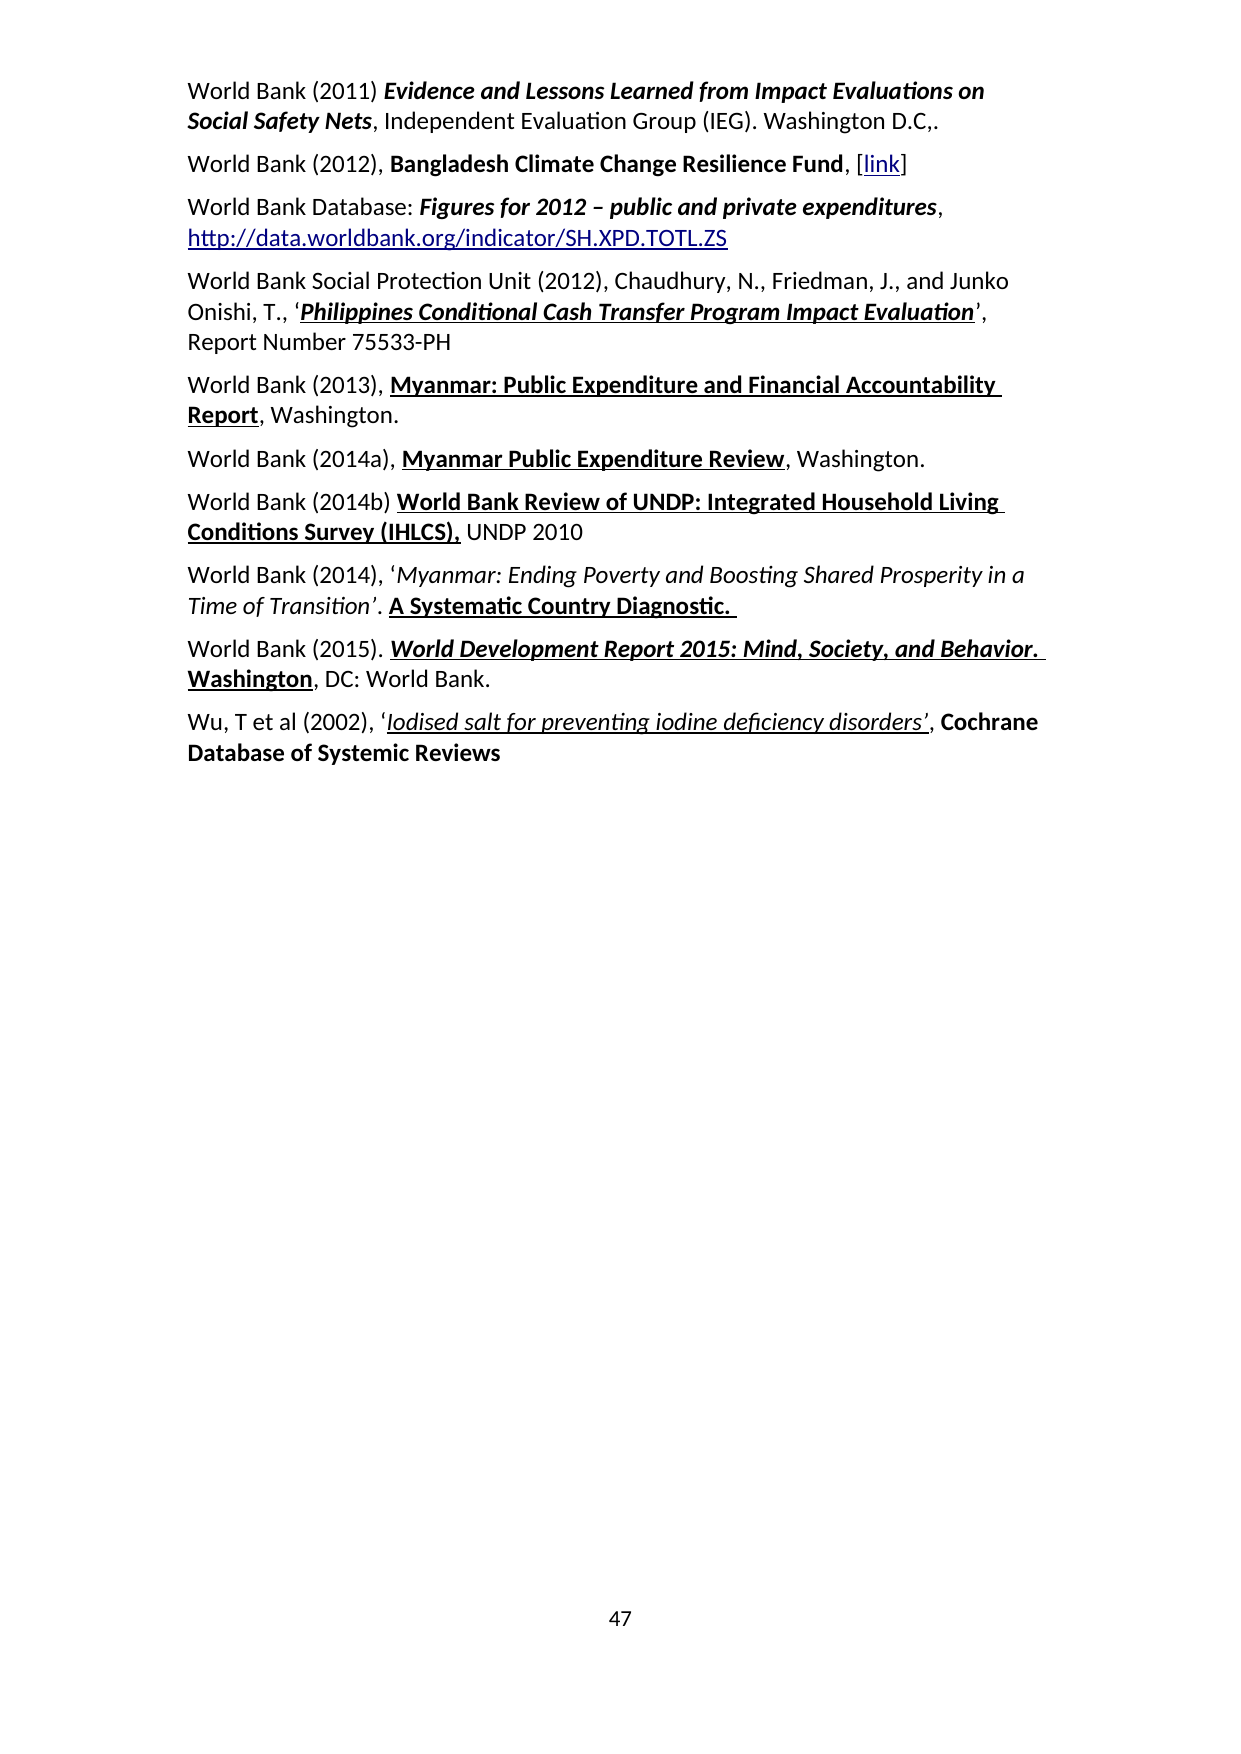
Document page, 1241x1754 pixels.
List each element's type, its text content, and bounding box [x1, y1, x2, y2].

text World Bank (2014a), Myanmar Public Expenditure Review, Washington. [187, 443, 1053, 473]
text World Bank (2013), Myanmar: Public Expenditure and Financial Accountability Report, Washington. [187, 369, 1053, 430]
text World Bank Social Protection Unit (2012), Chaudhury, N., Friedman, J., and Junko Onishi, T., ‘Philippines Conditional Cash Transfer Program Impact Evaluation’, Report Number 75533-PH [187, 265, 1053, 357]
text World Bank (2014b) World Bank Review of UNDP: Integrated Household Living Conditions Survey (IHLCS), UNDP 2010 [187, 486, 1053, 547]
text World Bank (2014), ‘Myanmar: Ending Poverty and Boosting Shared Prosperity in a Time of Transition’. A Systematic Country Diagnostic. [187, 559, 1053, 620]
text World Bank (2011) Evidence and Lessons Learned from Impact Evaluations on Social Safety Nets, Independent Evaluation Group (IEG). Washington D.C,. [187, 75, 1053, 136]
text World Bank (2012), Bangladesh Climate Change Resilience Fund, [link] [187, 148, 1053, 179]
text World Bank Database: Figures for 2012 – public and private expenditures, http://data.worldbank.org/indicator/SH.XPD.TOTL.ZS [187, 192, 1053, 253]
text World Bank (2015). World Development Report 2015: Mind, Society, and Behavior. Washington, DC: World Bank. [187, 633, 1053, 694]
text Wu, T et al (2002), ‘Iodised salt for preventing iodine deficiency disorders’, Cochrane Database of Systemic Reviews [187, 706, 1053, 767]
